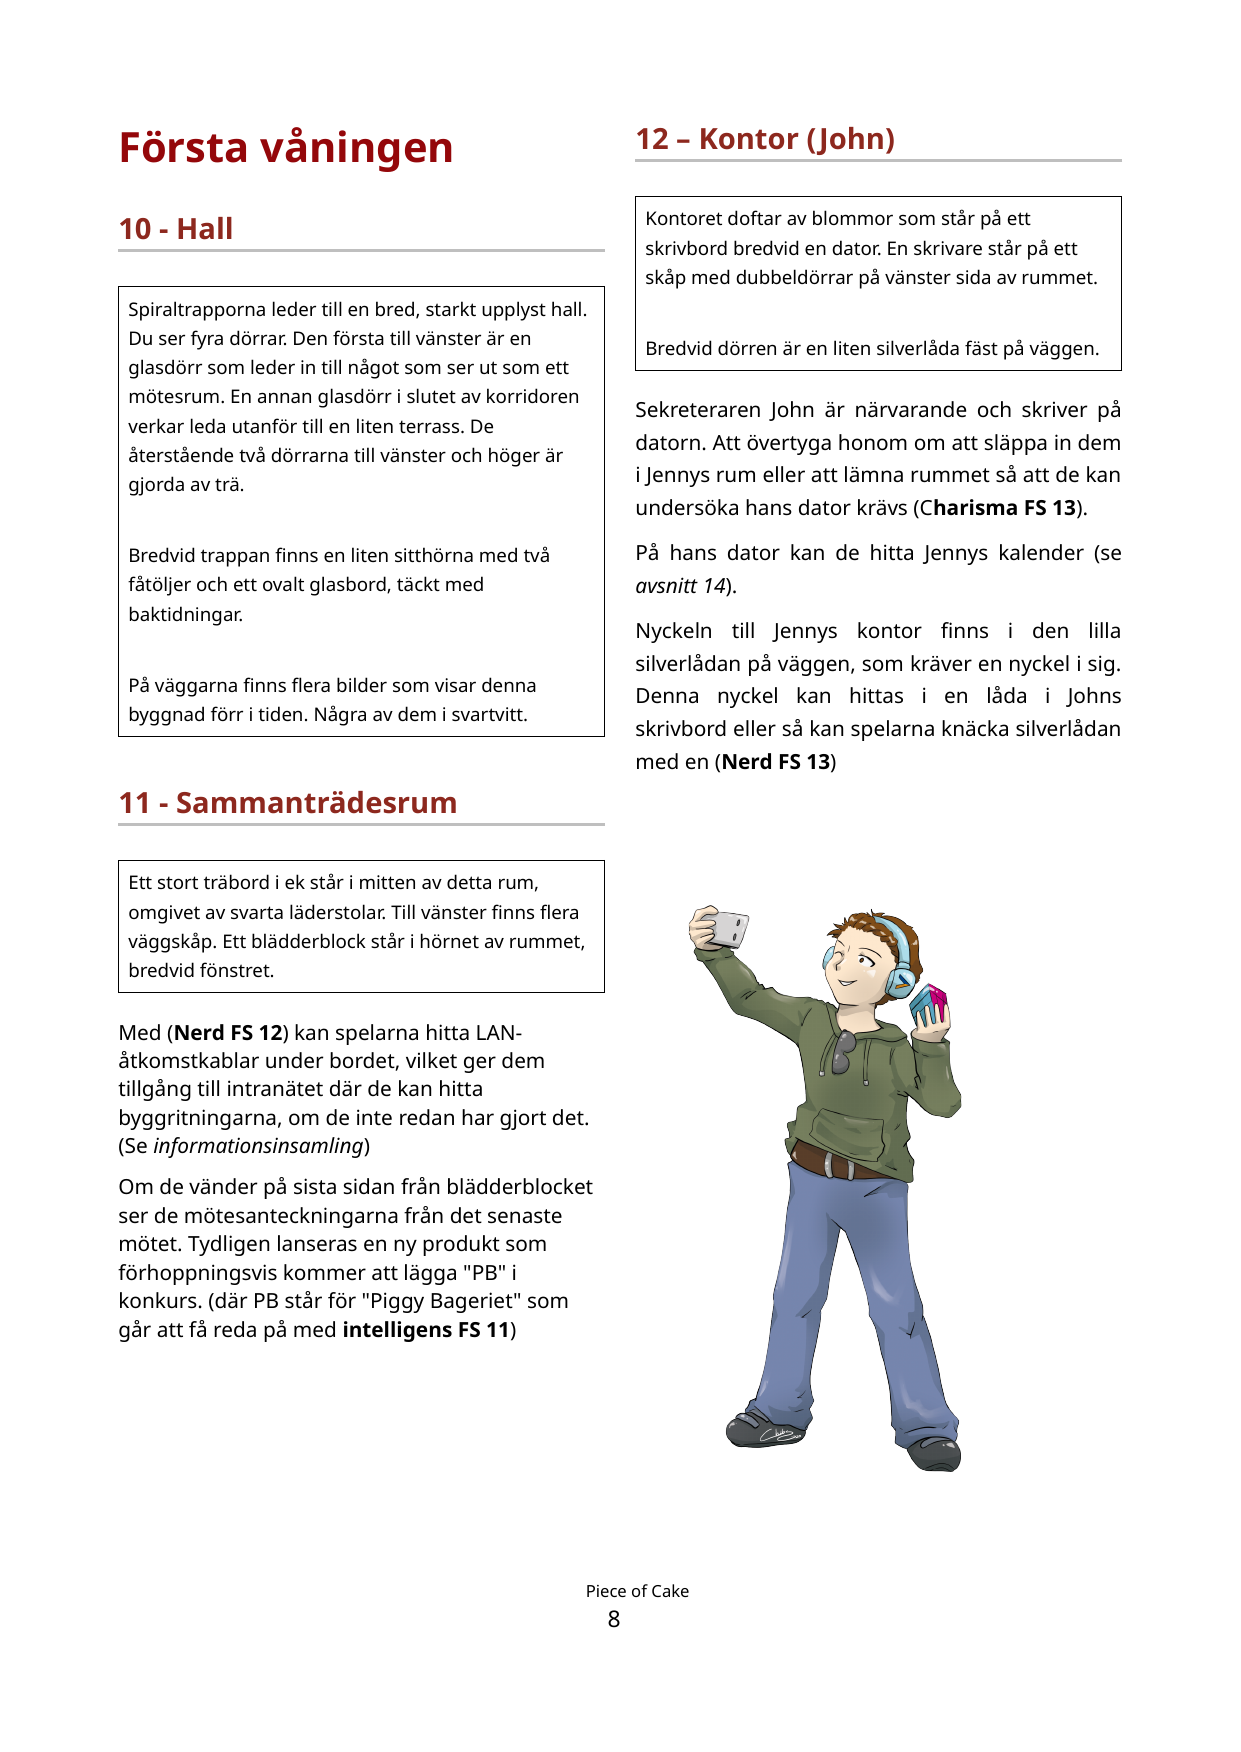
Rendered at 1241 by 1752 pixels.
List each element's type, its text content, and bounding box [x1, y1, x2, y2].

subtitle 10 - Hall [118, 208, 605, 249]
picture [688, 905, 962, 1472]
text På väggarna finns flera bilder som visar denna byggnad förr i tiden. Några av dem i svartvitt. [119, 662, 604, 736]
text Nyckeln till Jennys kontor finns i den lilla silverlådan på väggen, som kräver en nyckel i sig. Denna nyckel kan hittas i en låda i Johns skrivbord eller så kan spelarna knäcka silverlådan med en (Nerd FS 13) [635, 616, 1122, 775]
text Bredvid trappan finns en liten sitthörna med två fåtöljer och ett ovalt glasbord, täckt med baktidningar. [119, 532, 604, 626]
text På hans dator kan de hitta Jennys kalender (se avsnitt 14). [635, 538, 1122, 599]
text Spiraltrapporna leder till en bred, starkt upplyst hall. Du ser fyra dörrar. Den första till vänster är en glasdörr som leder in till något som ser ut som ett mötesrum. En annan glasdörr i slutet av korridoren verkar leda utanför till en liten terrass. De återstående två dörrarna till vänster och höger är gjorda av trä. [119, 287, 604, 497]
text Kontoret doftar av blommor som står på ett skrivbord bredvid en dator. En skrivare står på ett skåp med dubbeldörrar på vänster sida av rummet. [636, 197, 1121, 290]
subtitle 12 – Kontor (John) [635, 118, 1122, 159]
text Ett stort träbord i ek står i mitten av detta rum, omgivet av svarta läderstolar. Till vänster finns flera väggskåp. Ett blädderblock står i hörnet av rummet, bredvid fönstret. [119, 861, 604, 992]
text Bredvid dörren är en liten silverlåda fäst på väggen. [636, 325, 1121, 370]
text Med (Nerd FS 12) kan spelarna hitta LAN-åtkomstkablar under bordet, vilket ger dem tillgång till intranätet där de kan hitta byggritningarna, om de inte redan har gjort det. (Se informationsinsamling) [118, 1018, 605, 1160]
subtitle 11 - Sammanträdesrum [118, 782, 605, 823]
text Sekreteraren John är närvarande och skriver på datorn. Att övertyga honom om att släppa in dem i Jennys rum eller att lämna rummet så att de kan undersöka hans dator krävs (Charisma FS 13). [635, 395, 1122, 522]
subtitle Första våningen [118, 118, 605, 175]
text Om de vänder på sista sidan från blädderblocket ser de mötesanteckningarna från det senaste mötet. Tydligen lanseras en ny produkt som förhoppningsvis kommer att lägga "PB" i konkurs. (där PB står för "Piggy Bageriet" som går att få reda på med intelligens FS 11) [118, 1172, 605, 1343]
